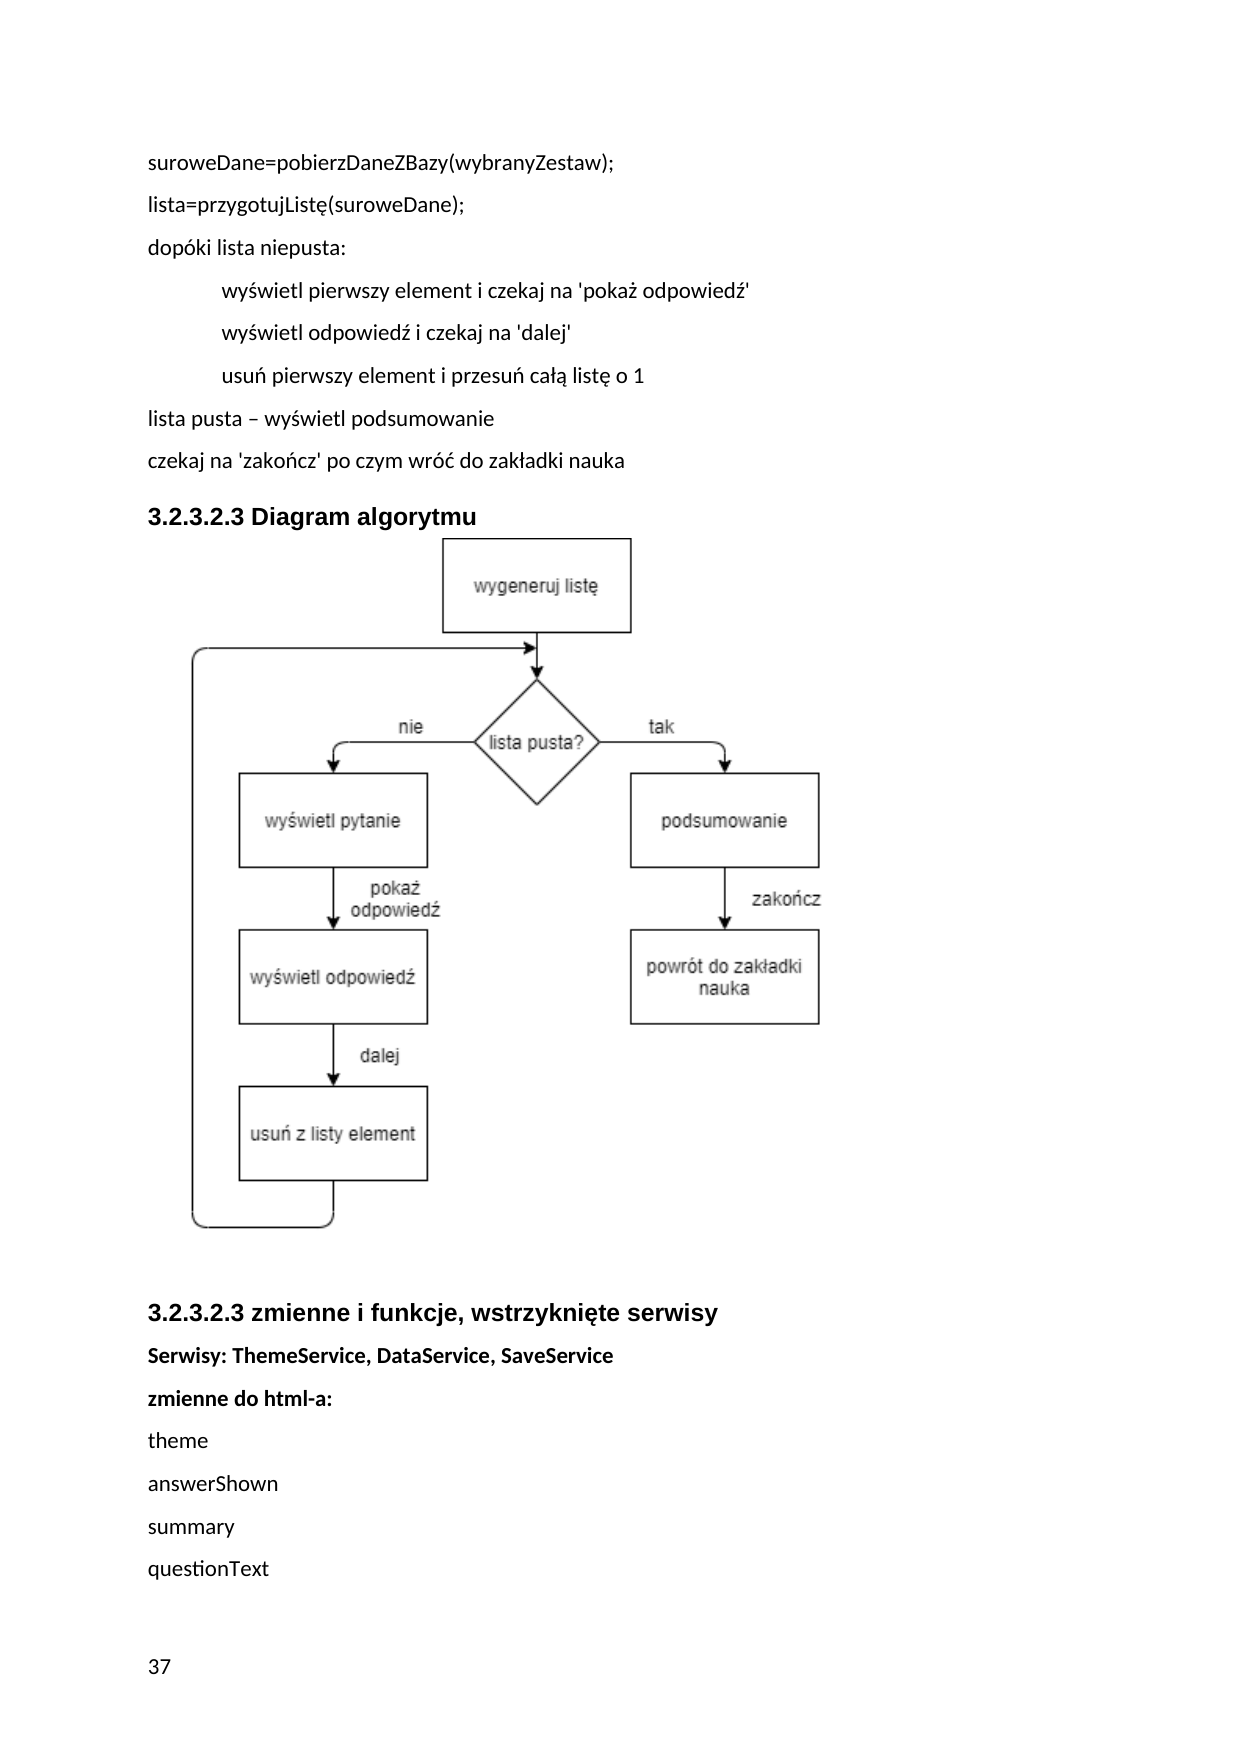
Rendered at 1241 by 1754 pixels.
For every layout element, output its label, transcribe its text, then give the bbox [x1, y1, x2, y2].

subtitle 3.2.3.2.3 Diagram algorytmu [148, 502, 1093, 530]
text wyświetl pierwszy element i czekaj na 'pokaż odpowiedź' [148, 276, 1093, 304]
text czekaj na 'zakończ' po czym wróć do zakładki nauka [148, 447, 1093, 474]
text dopóki lista niepusta: [148, 233, 1093, 261]
text zmienne do html-a: [148, 1384, 1093, 1412]
text theme [148, 1426, 1093, 1454]
text lista=przygotujListę(suroweDane); [148, 190, 1093, 218]
picture [181, 538, 823, 1241]
text questionText [148, 1554, 1093, 1582]
text wyświetl odpowiedź i czekaj na 'dalej' [148, 318, 1093, 346]
text usuń pierwszy element i przesuń całą listę o 1 [148, 361, 1093, 389]
text suroweDane=pobierzDaneZBazy(wybranyZestaw); [148, 148, 1093, 176]
text summary [148, 1512, 1093, 1540]
text Serwisy: ThemeService, DataService, SaveService [148, 1341, 1093, 1369]
text lista pusta – wyświetl podsumowanie [148, 404, 1093, 432]
text answerShown [148, 1469, 1093, 1497]
subtitle 3.2.3.2.3 zmienne i funkcje, wstrzyknięte serwisy [148, 1298, 1093, 1326]
